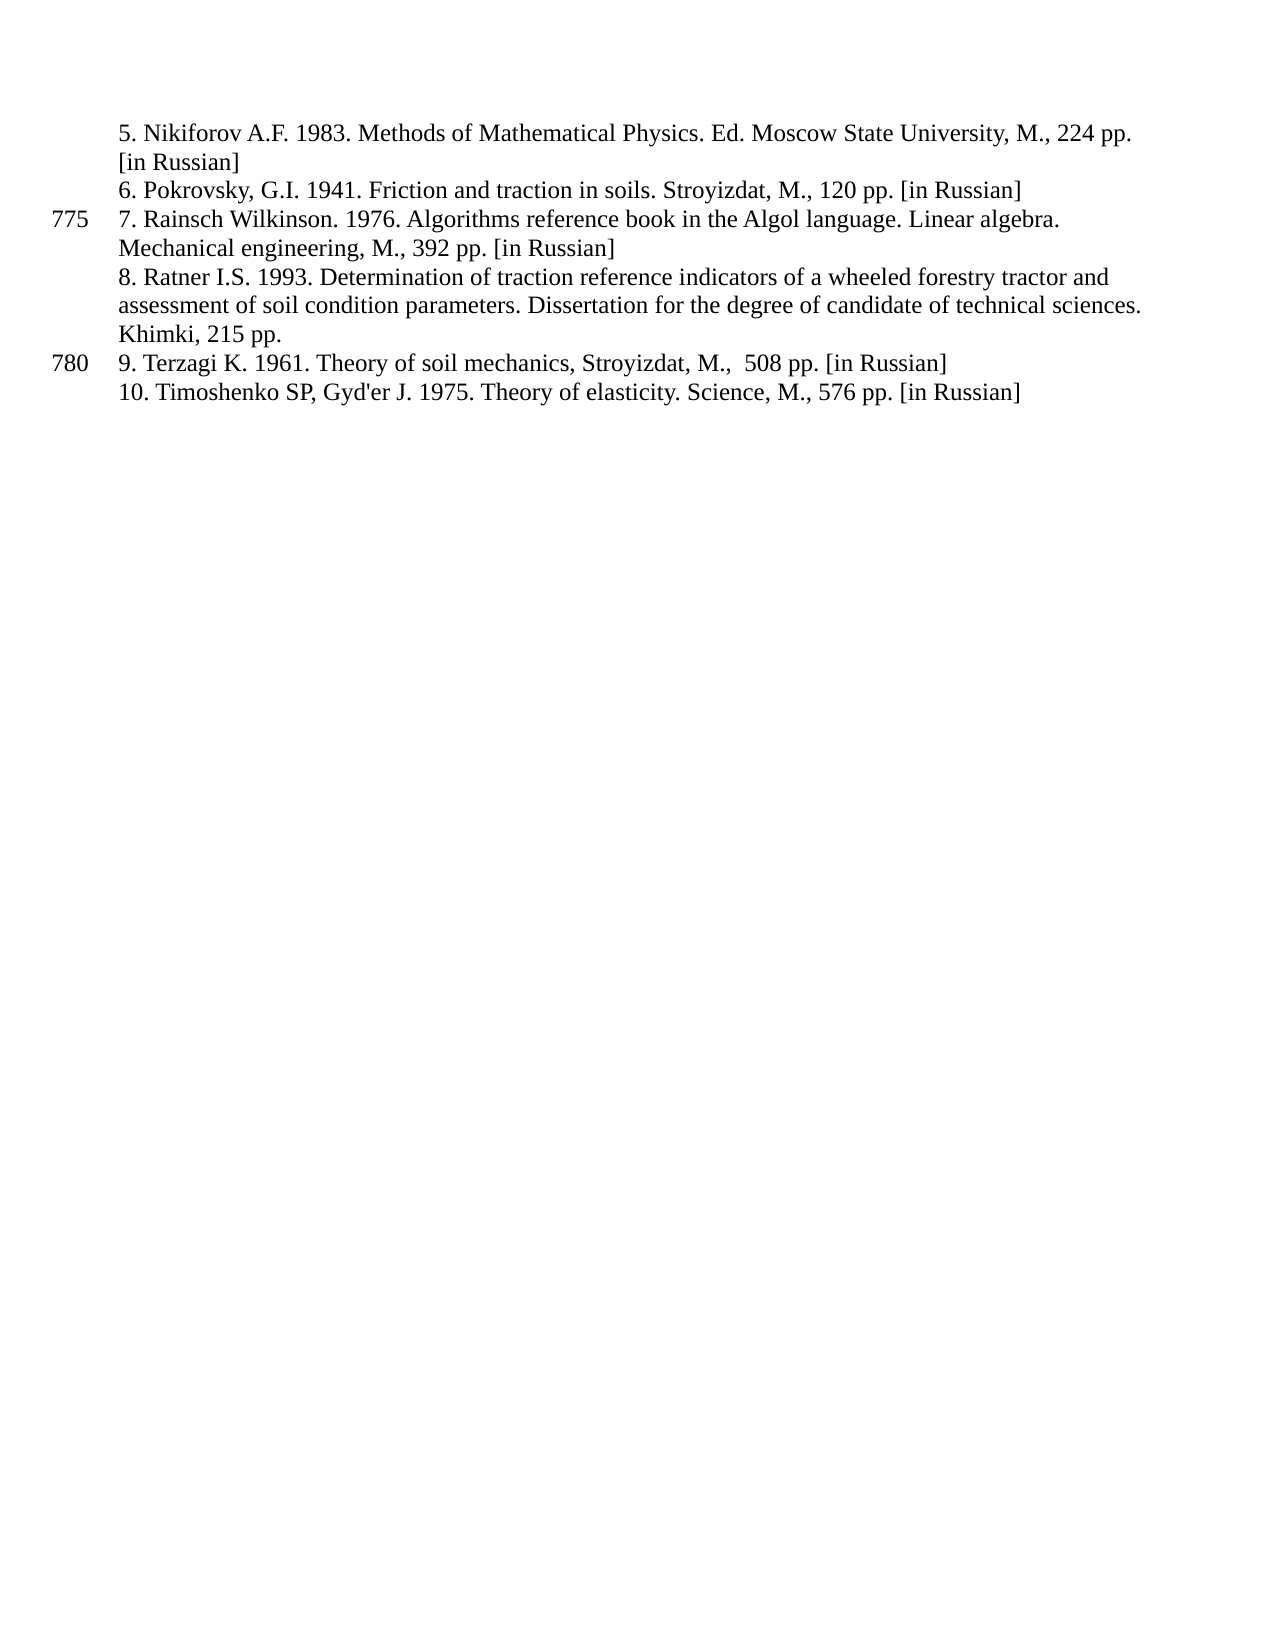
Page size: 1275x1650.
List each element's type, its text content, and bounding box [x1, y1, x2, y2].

text 5. Nikiforov A.F. 1983. Methods of Mathematical Physics. Ed. Moscow State University, M., 224 pp. [in Russian] [118, 118, 1157, 176]
text 6. Pokrovsky, G.I. 1941. Friction and traction in soils. Stroyizdat, M., 120 pp. [in Russian] [118, 176, 1157, 204]
text 10. Timoshenko SP, Gyd'er J. 1975. Theory of elasticity. Science, M., 576 pp. [in Russian] [118, 377, 1157, 406]
text 8. Ratner I.S. 1993. Determination of traction reference indicators of a wheeled forestry tractor and assessment of soil condition parameters. Dissertation for the degree of candidate of technical sciences. Khimki, 215 pp. [118, 262, 1157, 348]
text 9. Terzagi K. 1961. Theory of soil mechanics, Stroyizdat, M., 508 pp. [in Russian] [118, 348, 1157, 377]
text 7. Rainsch Wilkinson. 1976. Algorithms reference book in the Algol language. Linear algebra. Mechanical engineering, M., 392 pp. [in Russian] [118, 204, 1157, 262]
